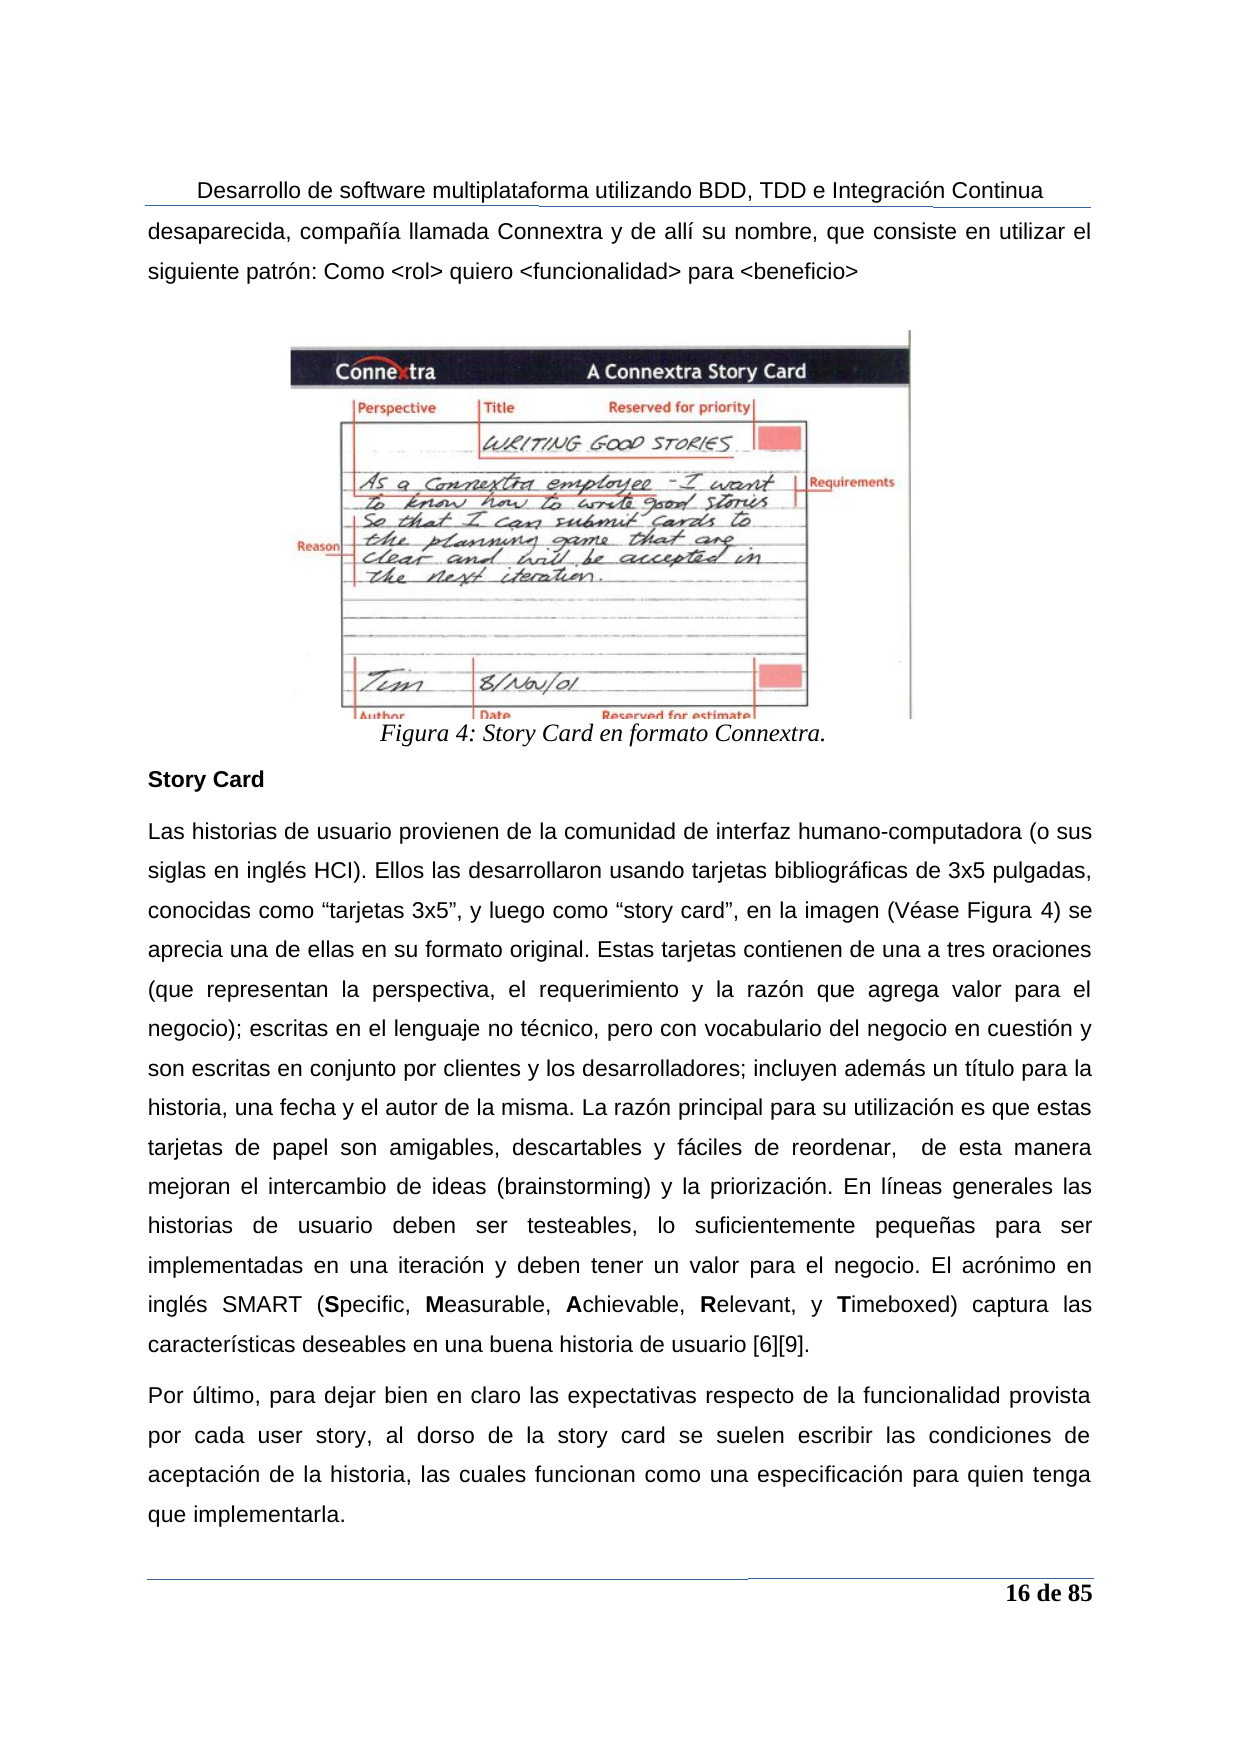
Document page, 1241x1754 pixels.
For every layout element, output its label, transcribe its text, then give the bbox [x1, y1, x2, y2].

text Story Card [148, 309, 1093, 793]
text Las historias de usuario provienen de la comunidad de interfaz humano-computadora (o sus siglas en inglés HCI). Ellos las desarrollaron usando tarjetas bibliográficas de 3x5 pulgadas, conocidas como “tarjetas 3x5”, y luego como “story card”, en la imagen (Véase Figura 4) se aprecia una de ellas en su formato original. Estas tarjetas contienen de una a tres oraciones (que representan la perspectiva, el requerimiento y la razón que agrega valor para el negocio); escritas en el lenguaje no técnico, pero con vocabulario del negocio en cuestión y son escritas en conjunto por clientes y los desarrolladores; incluyen además un título para la historia, una fecha y el autor de la misma. La razón principal para su utilización es que estas tarjetas de papel son amigables, descartables y fáciles de reordenar, de esta manera mejoran el intercambio de ideas (brainstorming) y la priorización. En líneas generales las historias de usuario deben ser testeables, lo suficientemente pequeñas para ser implementadas en una iteración y deben tener un valor para el negocio. El acrónimo en inglés SMART (Specific, Measurable, Achievable, Relevant, y Timeboxed) captura las características deseables en una buena historia de usuario [6][9]. [148, 818, 1093, 1357]
picture [290, 330, 916, 719]
text Figura 4: Story Card en formato Connextra. [291, 719, 915, 747]
text desaparecida, compañía llamada Connextra y de allí su nombre, que consiste en utilizar el siguiente patrón: Como <rol> quiero <funcionalidad> para <beneficio> [148, 218, 1093, 284]
text Por último, para dejar bien en claro las expectativas respecto de la funcionalidad provista por cada user story, al dorso de la story card se suelen escribir las condiciones de aceptación de la historia, las cuales funcionan como una especificación para quien tenga que implementarla. [148, 1382, 1093, 1527]
